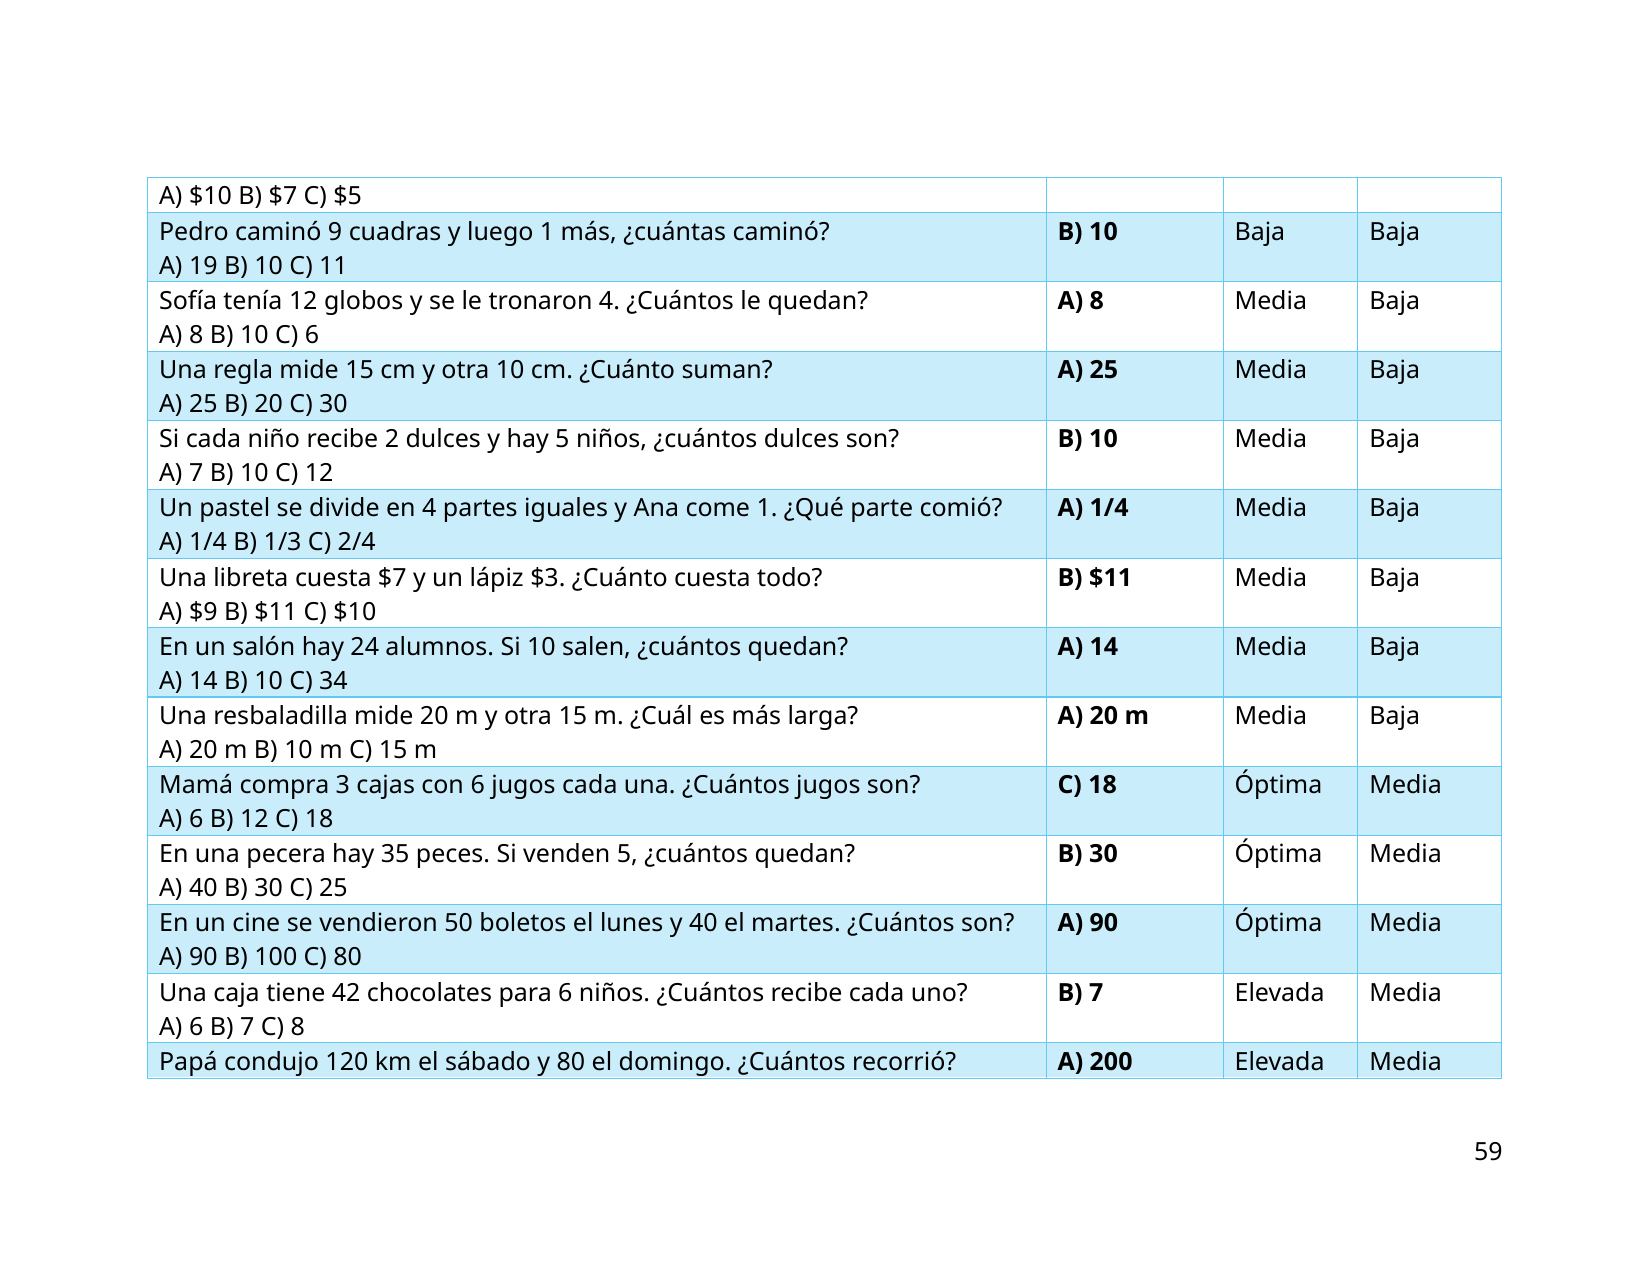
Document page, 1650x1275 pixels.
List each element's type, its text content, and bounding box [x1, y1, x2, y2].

table_cell Un pastel se divide en 4 partes iguales y Ana come 1. ¿Qué parte comió? A) 1/4 B) 1/3 C) 2/4 [148, 490, 1046, 558]
table_cell Baja [1358, 628, 1501, 696]
table_cell Óptima [1224, 767, 1357, 835]
table_cell Media [1224, 490, 1357, 558]
table_cell En una pecera hay 35 peces. Si venden 5, ¿cuántos quedan? A) 40 B) 30 C) 25 [148, 836, 1046, 904]
table_cell B) $11 [1047, 559, 1223, 627]
table_cell Baja [1358, 213, 1501, 281]
table_cell Baja [1358, 421, 1501, 489]
table_cell Una regla mide 15 cm y otra 10 cm. ¿Cuánto suman? A) 25 B) 20 C) 30 [148, 352, 1046, 420]
table_cell Si cada niño recibe 2 dulces y hay 5 niños, ¿cuántos dulces son? A) 7 B) 10 C) 12 [148, 421, 1046, 489]
table_cell En un salón hay 24 alumnos. Si 10 salen, ¿cuántos quedan? A) 14 B) 10 C) 34 [148, 628, 1046, 696]
table_cell Media [1358, 1043, 1501, 1077]
table_cell B) 10 [1047, 213, 1223, 281]
table_cell Media [1358, 836, 1501, 904]
table_cell Sofía tenía 12 globos y se le tronaron 4. ¿Cuántos le quedan? A) 8 B) 10 C) 6 [148, 282, 1046, 351]
table_cell Baja [1358, 698, 1501, 766]
table_cell Una libreta cuesta $7 y un lápiz $3. ¿Cuánto cuesta todo? A) $9 B) $11 C) $10 [148, 559, 1046, 627]
table_cell A) $10 B) $7 C) $5 [148, 178, 1046, 212]
table_cell Pedro caminó 9 cuadras y luego 1 más, ¿cuántas caminó? A) 19 B) 10 C) 11 [148, 213, 1046, 281]
table_cell Óptima [1224, 905, 1357, 973]
table_cell Baja [1358, 490, 1501, 558]
table_cell A) 200 [1047, 1043, 1223, 1077]
table_cell Media [1358, 767, 1501, 835]
table_cell Baja [1224, 213, 1357, 281]
table_cell A) 8 [1047, 282, 1223, 351]
table_cell C) 18 [1047, 767, 1223, 835]
table_cell Baja [1358, 559, 1501, 627]
table_cell [1224, 178, 1357, 212]
table_cell B) 10 [1047, 421, 1223, 489]
table_cell B) 30 [1047, 836, 1223, 904]
table_cell Mamá compra 3 cajas con 6 jugos cada una. ¿Cuántos jugos son? A) 6 B) 12 C) 18 [148, 767, 1046, 835]
table_cell B) 7 [1047, 974, 1223, 1042]
table_cell Media [1358, 905, 1501, 973]
table_cell Elevada [1224, 1043, 1357, 1077]
table_cell En un cine se vendieron 50 boletos el lunes y 40 el martes. ¿Cuántos son? A) 90 B) 100 C) 80 [148, 905, 1046, 973]
table_cell Media [1224, 628, 1357, 696]
table_cell A) 25 [1047, 352, 1223, 420]
table_cell Media [1358, 974, 1501, 1042]
table_cell Media [1224, 352, 1357, 420]
table_cell Media [1224, 698, 1357, 766]
table_cell [1358, 178, 1501, 212]
table_cell Elevada [1224, 974, 1357, 1042]
table_cell Baja [1358, 352, 1501, 420]
table_cell A) 90 [1047, 905, 1223, 973]
table_cell Baja [1358, 282, 1501, 351]
table_cell Una resbaladilla mide 20 m y otra 15 m. ¿Cuál es más larga? A) 20 m B) 10 m C) 15 m [148, 698, 1046, 766]
table_cell Óptima [1224, 836, 1357, 904]
table_cell Una caja tiene 42 chocolates para 6 niños. ¿Cuántos recibe cada uno? A) 6 B) 7 C) 8 [148, 974, 1046, 1042]
table_cell Media [1224, 282, 1357, 351]
table_cell A) 1/4 [1047, 490, 1223, 558]
table_cell [1047, 178, 1223, 212]
table_cell A) 20 m [1047, 698, 1223, 766]
table_cell Media [1224, 421, 1357, 489]
table_cell Media [1224, 559, 1357, 627]
table_cell Papá condujo 120 km el sábado y 80 el domingo. ¿Cuántos recorrió? [148, 1043, 1046, 1077]
table_cell A) 14 [1047, 628, 1223, 696]
